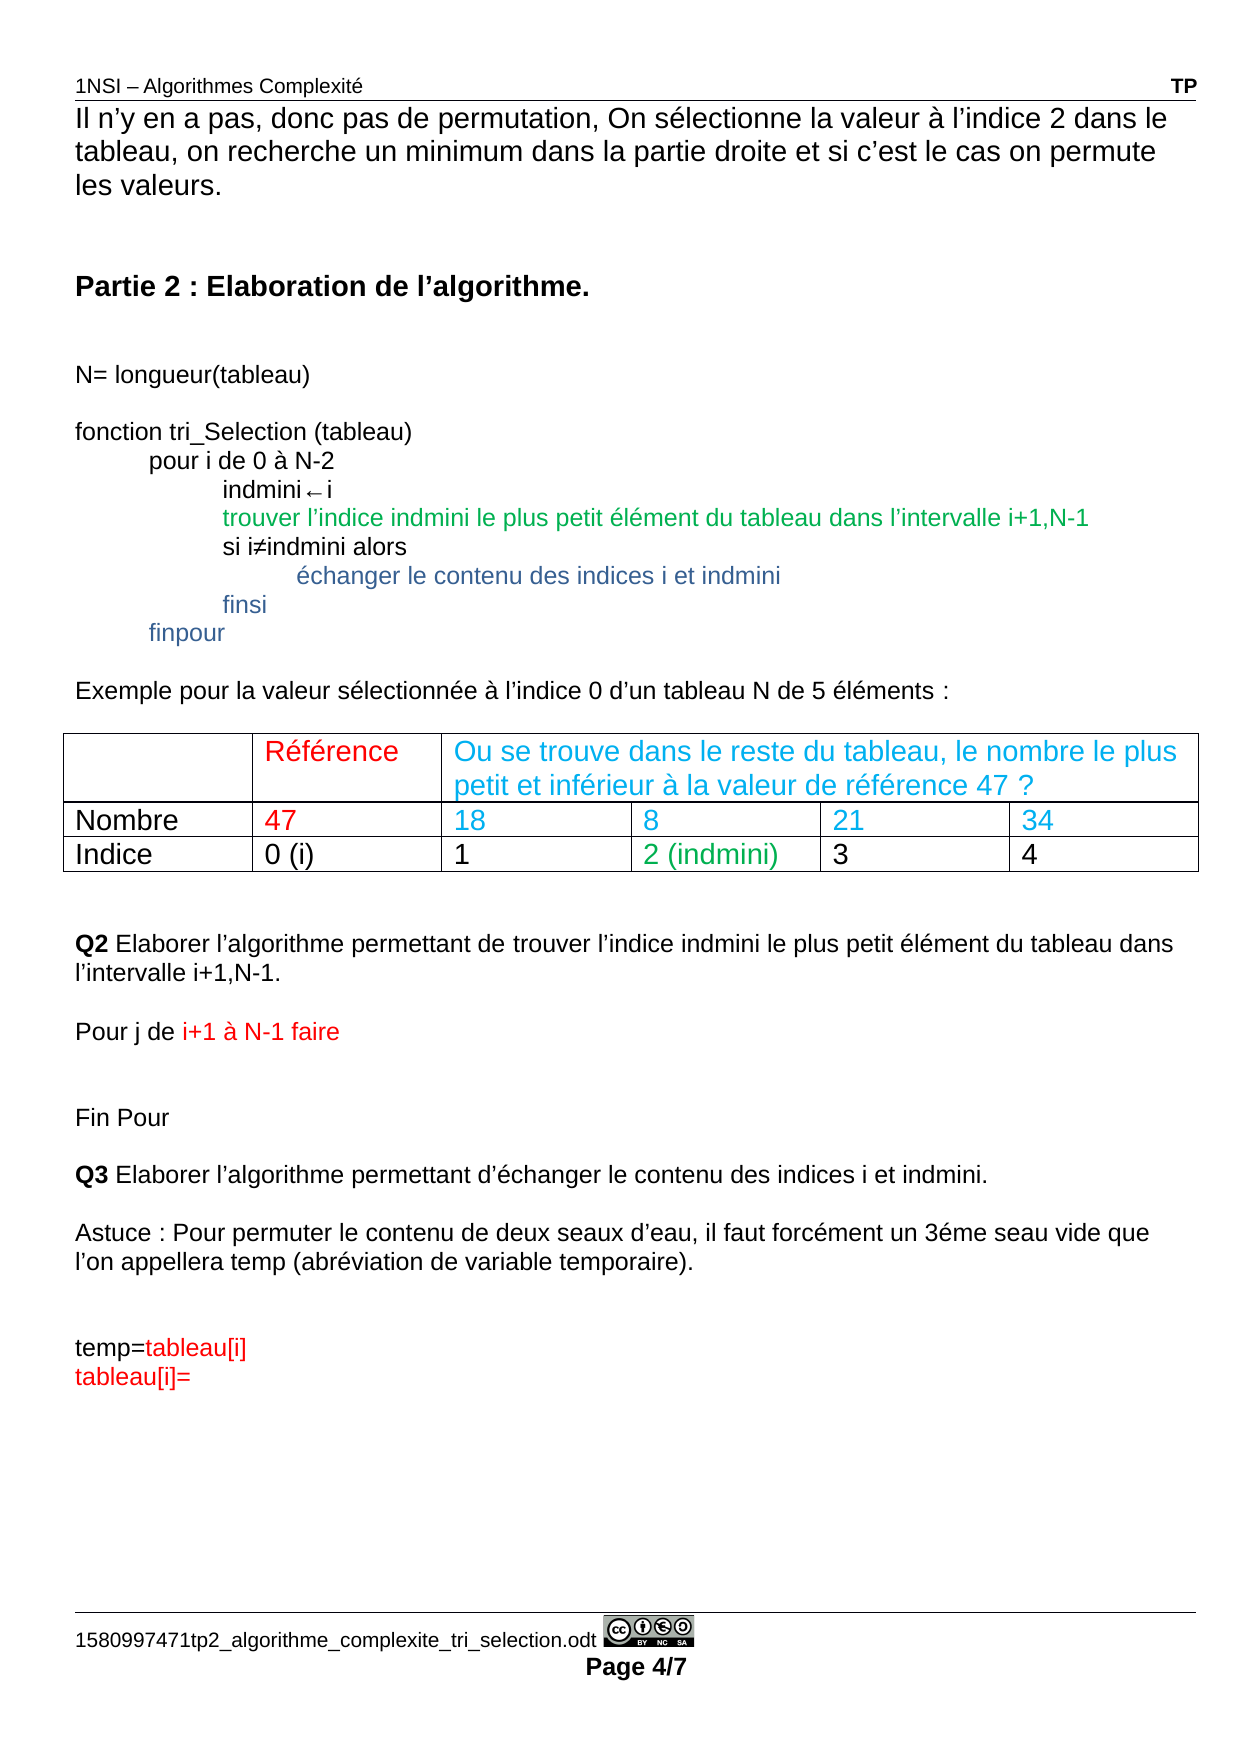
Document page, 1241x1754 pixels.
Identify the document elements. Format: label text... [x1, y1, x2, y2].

text échanger le contenu des indices i et indmini [75, 561, 1196, 589]
text temp=tableau[i] [75, 1333, 1196, 1362]
text Q2 Elaborer l’algorithme permettant de trouver l’indice indmini le plus petit élément du tableau dans l’intervalle i+1,N-1. [75, 929, 1196, 987]
table_cell 21 [821, 803, 1009, 836]
text tableau[i]= [75, 1362, 1196, 1391]
table_header Référence [253, 734, 441, 801]
text indmini←i [149, 474, 1196, 503]
text Fin Pour [75, 1103, 1196, 1132]
text finsi [75, 589, 1196, 618]
text Il n’y en a pas, donc pas de permutation, On sélectionne la valeur à l’indice 2 dans le tableau, on recherche un minimum dans la partie droite et si c’est le cas on permute les valeurs. [75, 101, 1196, 201]
text Exemple pour la valeur sélectionnée à l’indice 0 d’un tableau N de 5 éléments : [75, 676, 1196, 704]
text si i≠indmini alors [75, 532, 1196, 561]
picture [603, 1615, 695, 1647]
text Partie 2 : Elaboration de l’algorithme. [75, 268, 1196, 302]
table_cell 3 [821, 837, 1009, 871]
table_cell 47 [253, 803, 441, 836]
text trouver l’indice indmini le plus petit élément du tableau dans l’intervalle i+1,N-1 [75, 503, 1196, 532]
table_cell 34 [1010, 803, 1198, 836]
table_cell 1 [442, 837, 631, 871]
table_cell 2 (indmini) [632, 837, 820, 871]
text pour i de 0 à N-2 [75, 446, 1196, 474]
text finpour [75, 618, 1196, 647]
table_cell 8 [632, 803, 820, 836]
table_cell 0 (i) [253, 837, 441, 871]
table_cell Nombre [64, 803, 252, 836]
text Q3 Elaborer l’algorithme permettant d’échanger le contenu des indices i et indmini. [75, 1161, 1196, 1189]
text fonction tri_Selection (tableau) [75, 417, 1196, 446]
table_cell 18 [442, 803, 631, 836]
text N= longueur(tableau) [75, 359, 1196, 388]
table_header Ou se trouve dans le reste du tableau, le nombre le plus petit et inférieur à la valeur de référence 47 ? [442, 734, 1198, 801]
table_cell 4 [1010, 837, 1198, 871]
text Pour j de i+1 à N‐1 faire [75, 1015, 1196, 1046]
text Astuce : Pour permuter le contenu de deux seaux d’eau, il faut forcément un 3éme seau vide que l’on appellera temp (abréviation de variable temporaire). [75, 1218, 1196, 1276]
table_cell Indice [64, 837, 252, 871]
table_header [64, 734, 252, 801]
